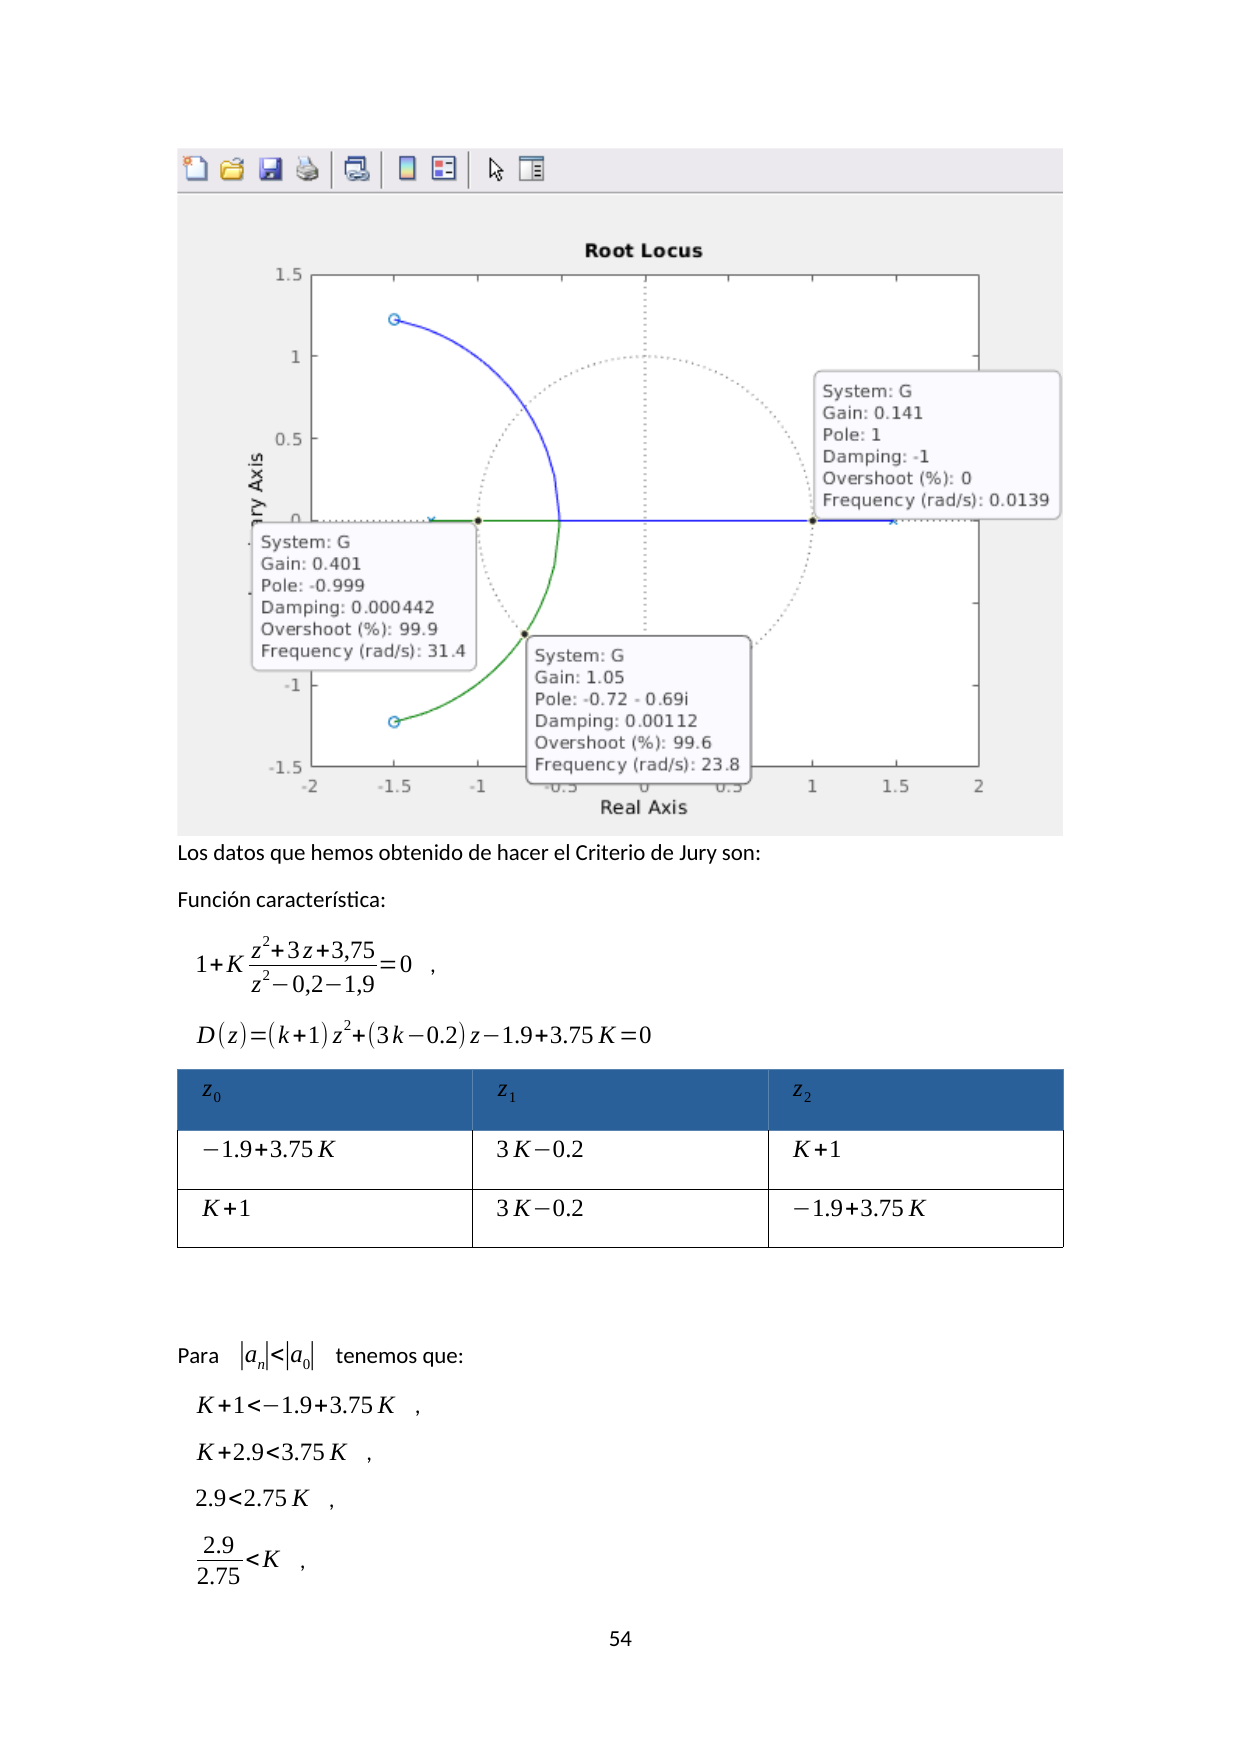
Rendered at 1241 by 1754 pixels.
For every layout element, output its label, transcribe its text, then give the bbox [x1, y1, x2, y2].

table_cell [473, 1131, 768, 1189]
text , [177, 1485, 1063, 1513]
table_cell [178, 1190, 472, 1247]
text , [177, 1391, 1063, 1419]
text Paratenemos que: [177, 1341, 1063, 1372]
table_cell [769, 1131, 1063, 1189]
table_header [473, 1070, 768, 1130]
text Función característica: [177, 885, 1063, 913]
picture [177, 147, 1063, 836]
table_header [769, 1070, 1063, 1130]
table_cell [178, 1131, 472, 1189]
table_cell [769, 1190, 1063, 1247]
table_cell [473, 1190, 768, 1247]
table_header [178, 1070, 472, 1130]
text , [177, 1438, 1063, 1466]
text , [177, 1532, 1063, 1591]
text Los datos que hemos obtenido de hacer el Criterio de Jury son: [177, 836, 1063, 866]
text , [177, 932, 1063, 998]
